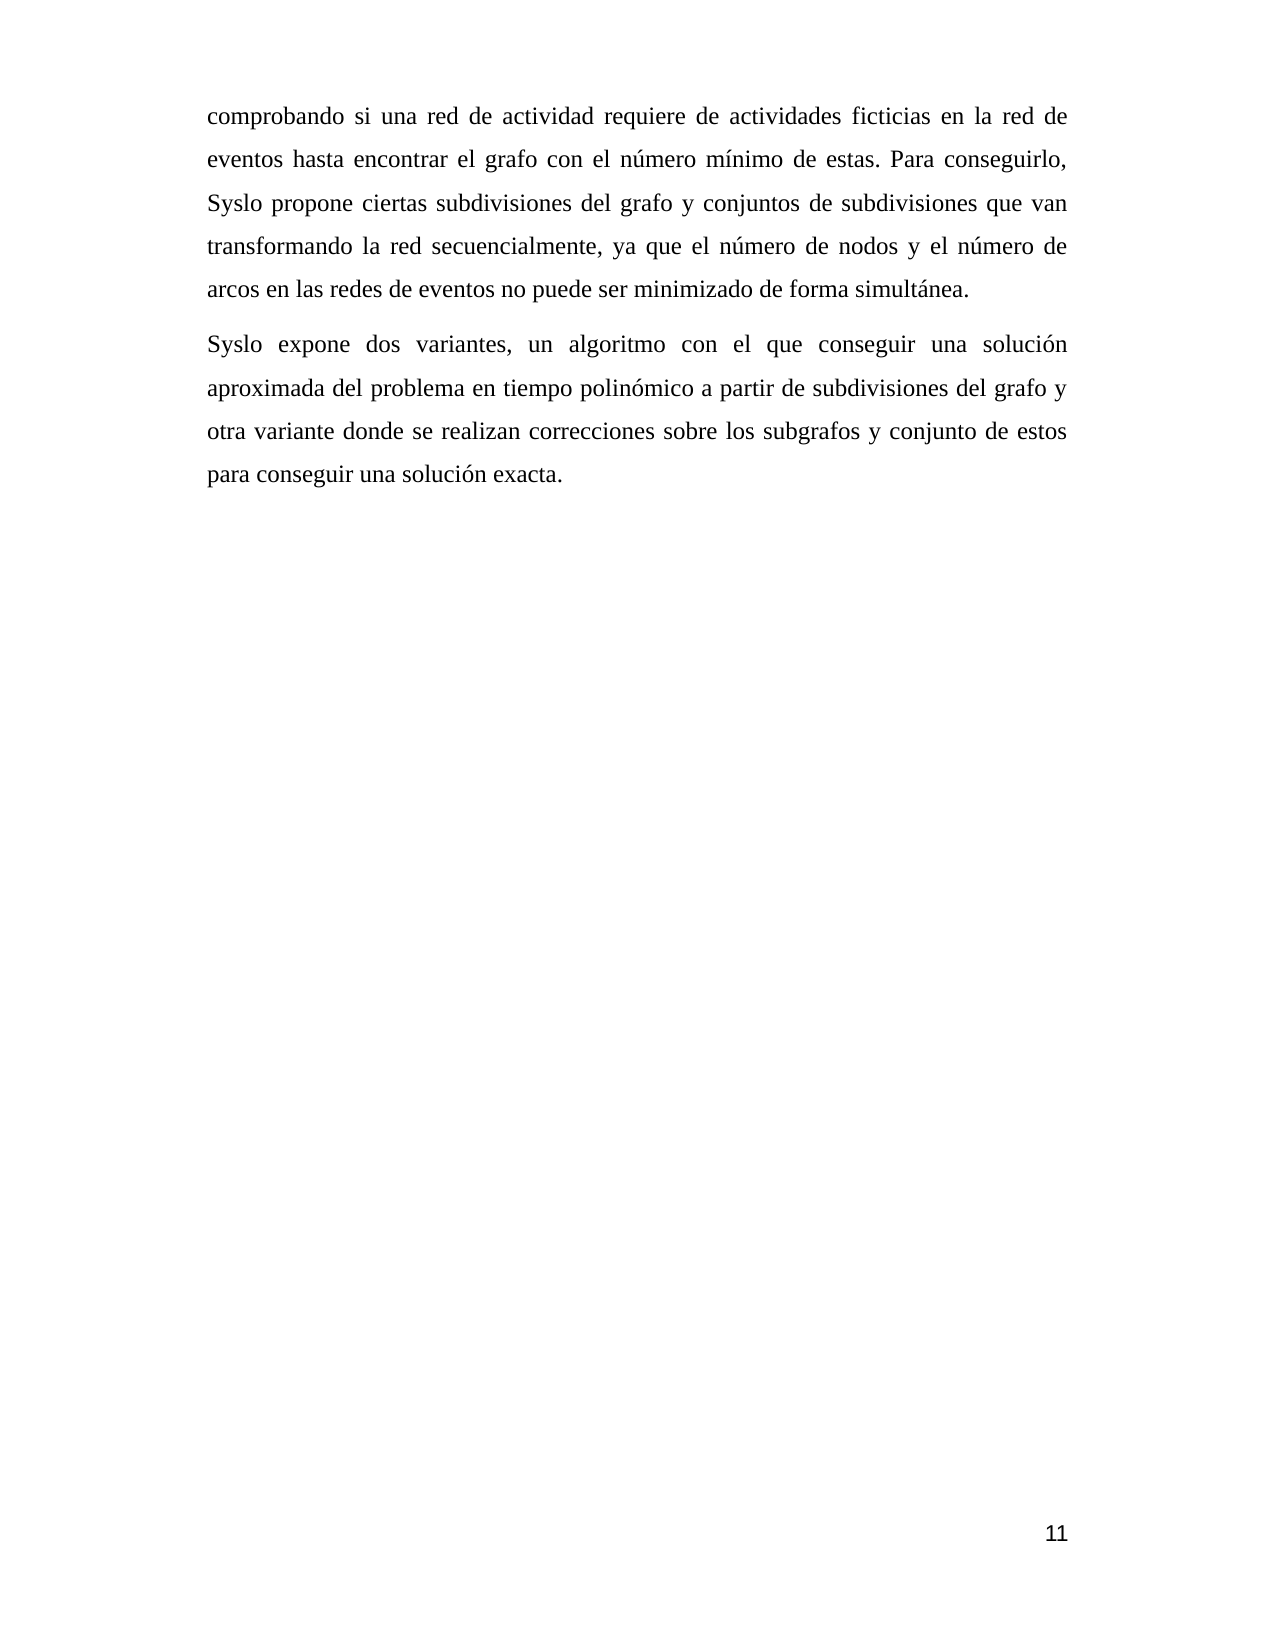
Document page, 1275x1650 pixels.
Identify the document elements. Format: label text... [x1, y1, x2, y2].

text comprobando si una red de actividad requiere de actividades ficticias en la red de eventos hasta encontrar el grafo con el número mínimo de estas. Para conseguirlo, Syslo propone ciertas subdivisiones del grafo y conjuntos de subdivisiones que van transformando la red secuencialmente, ya que el número de nodos y el número de arcos en las redes de eventos no puede ser minimizado de forma simultánea. [207, 101, 1068, 303]
text Syslo expone dos variantes, un algoritmo con el que conseguir una solución aproximada del problema en tiempo polinómico a partir de subdivisiones del grafo y otra variante donde se realizan correcciones sobre los subgrafos y conjunto de estos para conseguir una solución exacta. [207, 329, 1068, 488]
